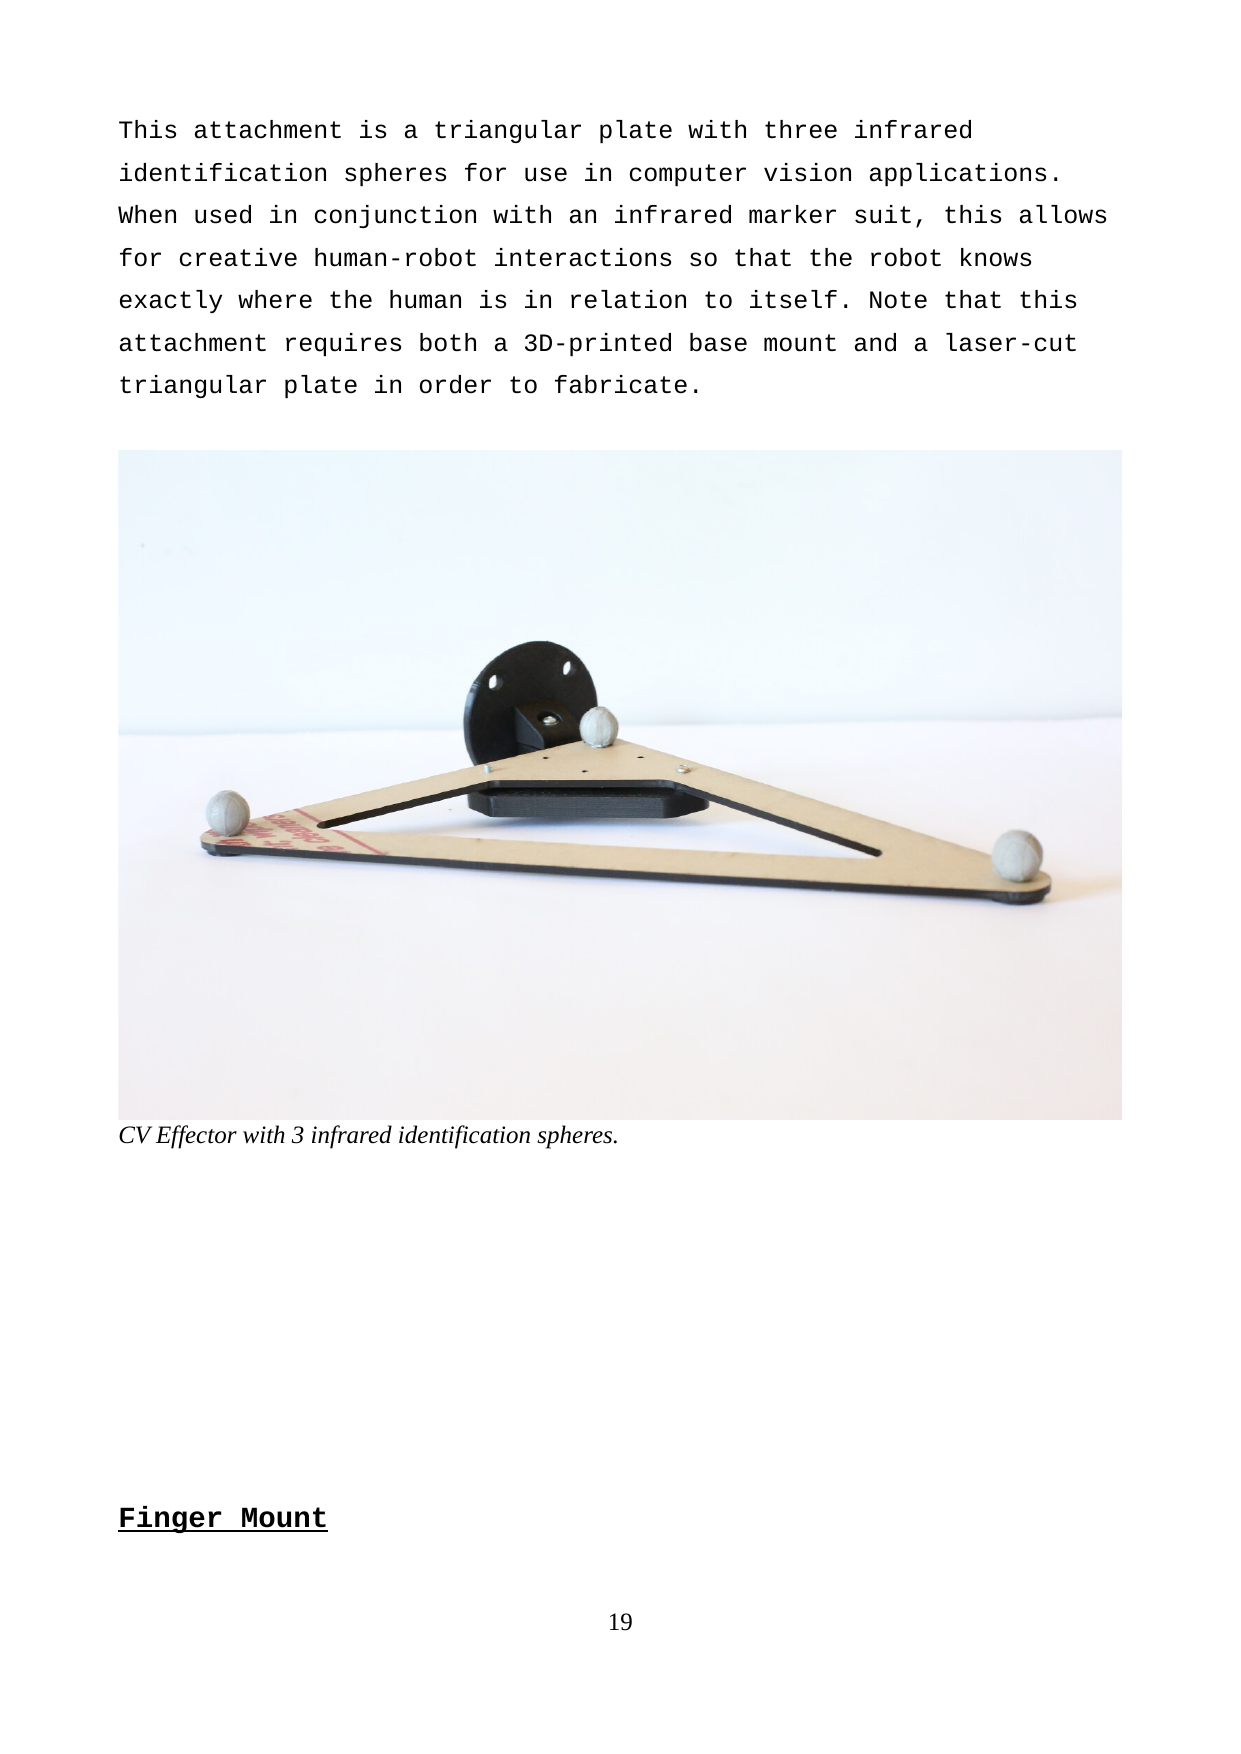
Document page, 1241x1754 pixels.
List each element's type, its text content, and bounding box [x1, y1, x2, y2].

picture [118, 450, 1123, 1120]
text CV Effector with 3 infrared identification spheres. [118, 1120, 1122, 1149]
text This attachment is a triangular plate with three infrared identification spheres for use in computer vision applications. When used in conjunction with an infrared marker suit, this allows for creative human-robot interactions so that the robot knows exactly where the human is in relation to itself. Note that this attachment requires both a 3D-printed base mount and a laser-cut triangular plate in order to fabricate. [118, 118, 1122, 401]
text Finger Mount [118, 1503, 1122, 1536]
